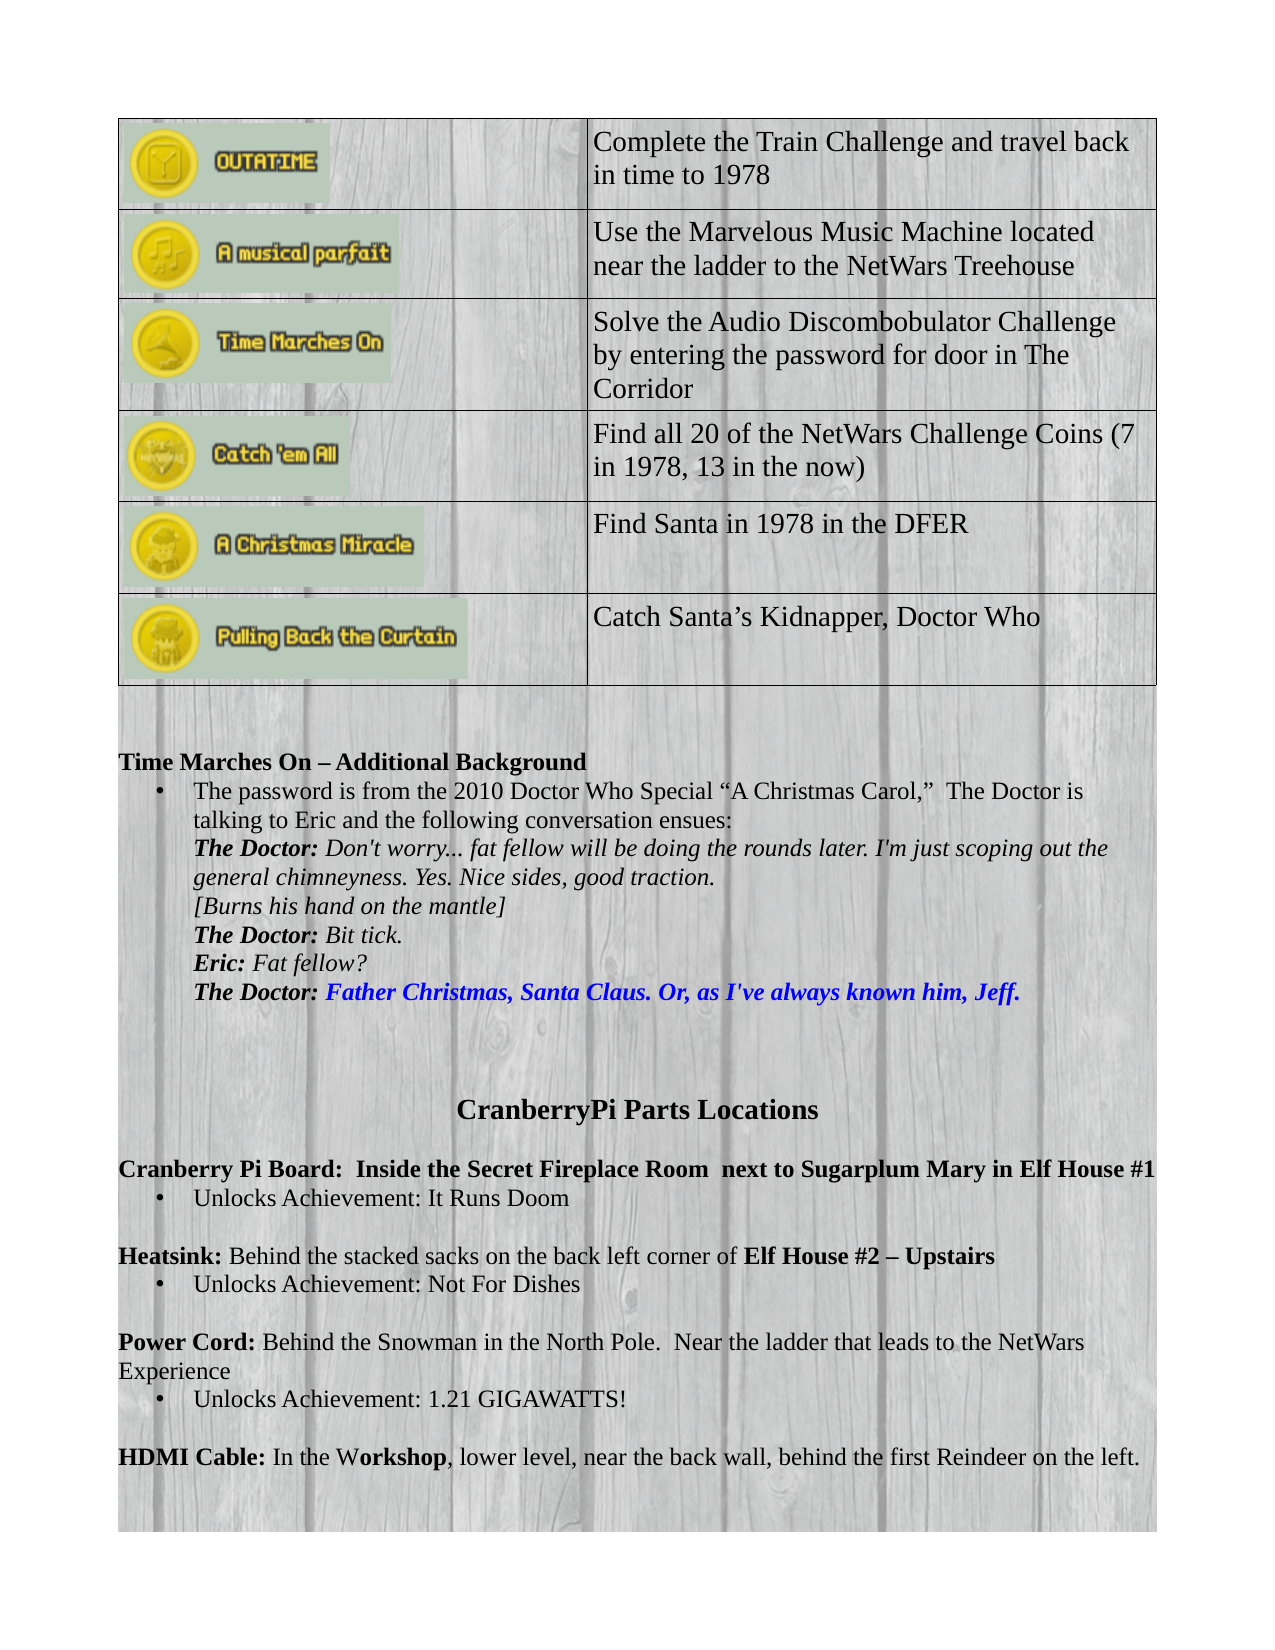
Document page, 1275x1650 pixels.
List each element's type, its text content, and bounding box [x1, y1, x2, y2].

picture [118, 1384, 1157, 1442]
picture [123, 123, 330, 203]
text The Doctor: Don't worry... fat fellow will be doing the rounds later. I'm just scoping out the general chimneyness. Yes. Nice sides, good traction. [193, 833, 1157, 891]
text HDMI Cable: In the Workshop, lower level, near the back wall, behind the first Reindeer on the left. [118, 1442, 1157, 1471]
text CranberryPi Parts Locations [118, 1092, 1157, 1126]
text [Burns his hand on the mantle] [193, 891, 1157, 920]
table_cell Catch Santa’s Kidnapper, Doctor Who [588, 594, 1156, 685]
table_cell [119, 210, 587, 298]
table_cell [119, 119, 587, 209]
table_cell [119, 299, 587, 410]
text Cranberry Pi Board: Inside the Secret Fireplace Room next to Sugarplum Mary in Elf House #1 [118, 1154, 1157, 1183]
picture [118, 1126, 1157, 1154]
picture [118, 776, 1157, 1092]
text Heatsink: Behind the stacked sacks on the back left corner of Elf House #2 – Upstairs [118, 1241, 1157, 1269]
table_cell [119, 502, 587, 593]
picture [123, 303, 392, 383]
text The Doctor: Bit tick. [193, 920, 1157, 948]
list The password is from the 2010 Doctor Who Special “A Christmas Carol,” The Doctor is talking to Eric and the following conversation ensues: [156, 776, 1157, 833]
list Unlocks Achievement: It Runs Doom [156, 1183, 1157, 1212]
picture [123, 416, 351, 496]
picture [123, 598, 468, 679]
picture [118, 1183, 1157, 1241]
table_cell [119, 411, 587, 501]
table_cell Find all 20 of the NetWars Challenge Coins (7 in 1978, 13 in the now) [588, 411, 1156, 501]
text Eric: Fat fellow? [193, 948, 1157, 977]
picture [123, 214, 400, 293]
table_cell Find Santa in 1978 in the DFER [588, 502, 1156, 593]
table_cell Solve the Audio Discombobulator Challenge by entering the password for door in The Corridor [588, 299, 1156, 410]
text Power Cord: Behind the Snowman in the North Pole. Near the ladder that leads to the NetWars Experience [118, 1327, 1157, 1384]
text Time Marches On – Additional Background [118, 747, 1157, 776]
table_cell Complete the Train Challenge and travel back in time to 1978 [588, 119, 1156, 209]
picture [118, 685, 1157, 747]
table_cell Use the Marvelous Music Machine located near the ladder to the NetWars Treehouse [588, 210, 1156, 298]
list Unlocks Achievement: Not For Dishes [156, 1269, 1157, 1298]
text The Doctor: Father Christmas, Santa Claus. Or, as I've always known him, Jeff. [193, 977, 1157, 1006]
picture [118, 1471, 1157, 1532]
picture [118, 1269, 1157, 1327]
picture [123, 506, 424, 587]
table_cell [119, 594, 587, 685]
list Unlocks Achievement: 1.21 GIGAWATTS! [156, 1384, 1157, 1413]
